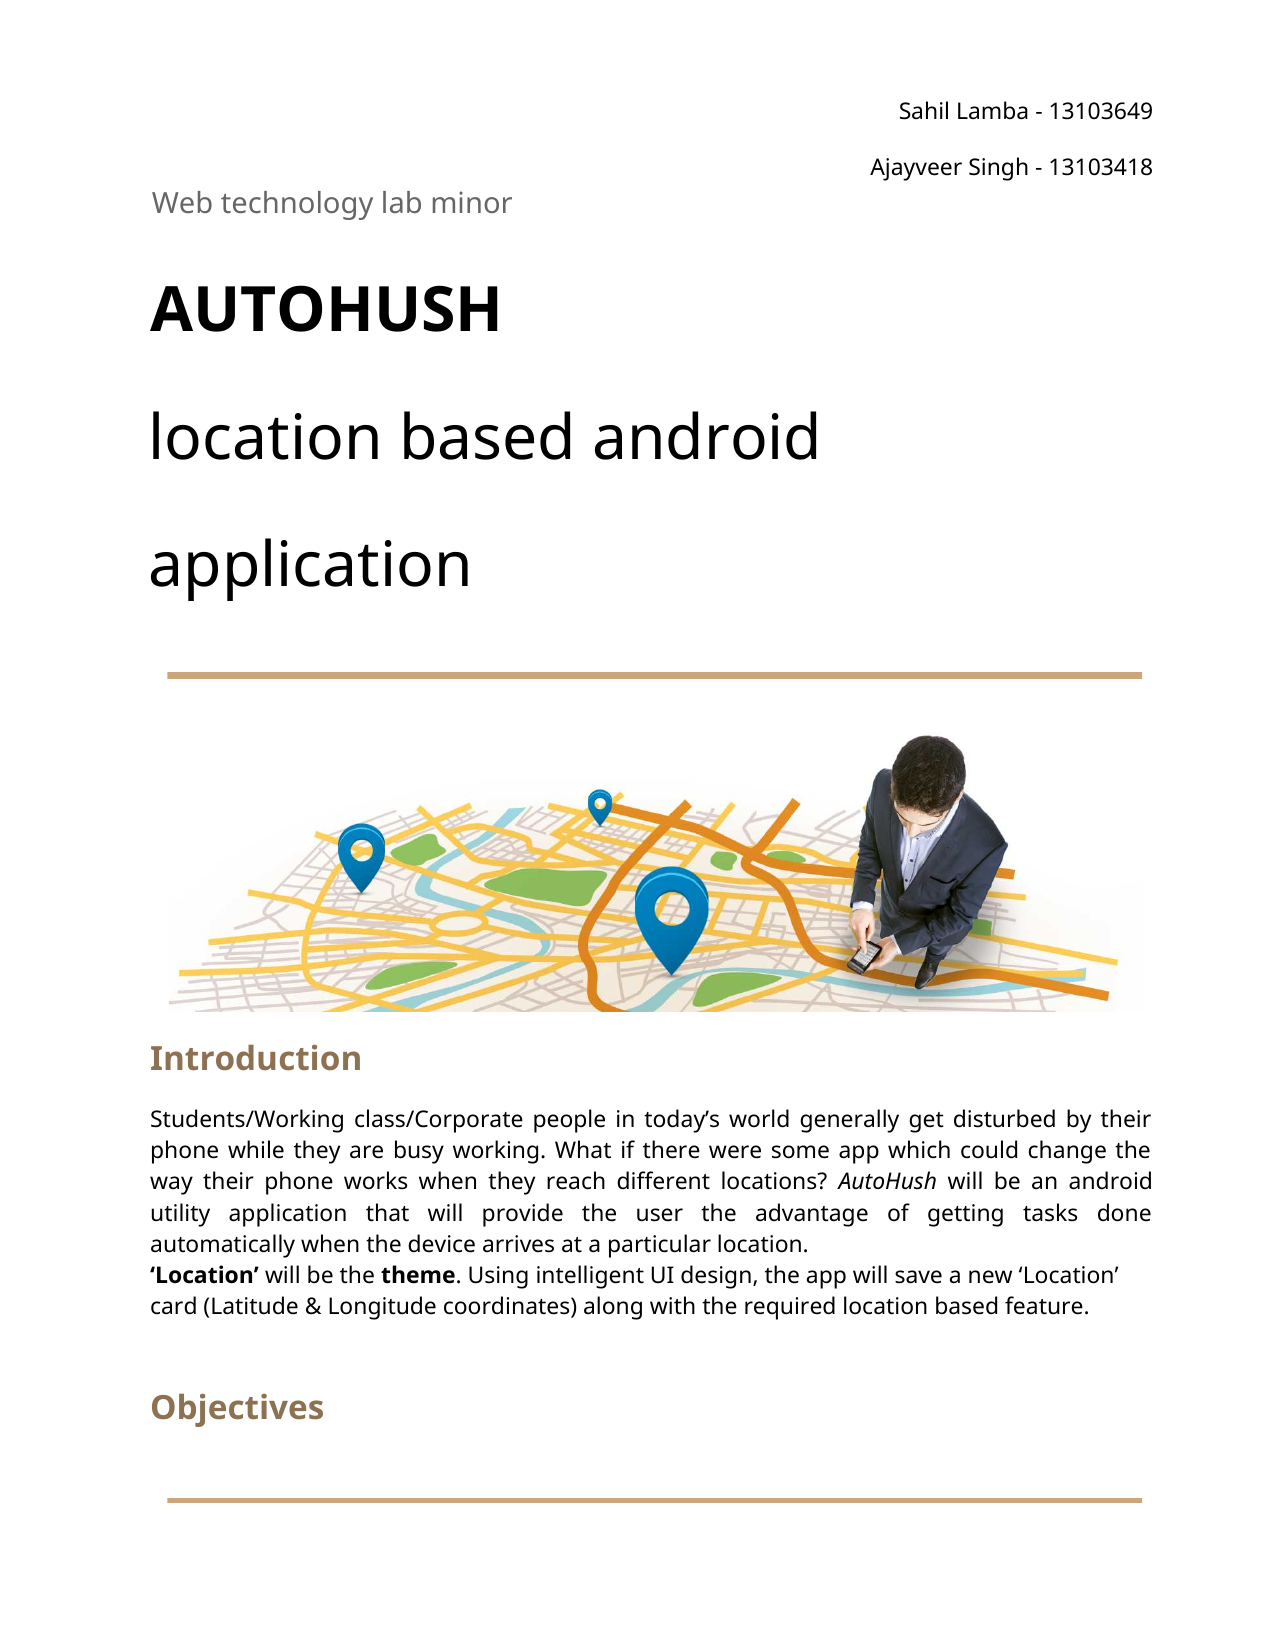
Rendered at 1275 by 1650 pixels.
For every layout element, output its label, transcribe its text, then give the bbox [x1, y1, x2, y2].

picture [167, 672, 1143, 679]
text ‘Location’ will be the theme. Using intelligent UI design, the app will save a new ‘Location’ card (Latitude & Longitude coordinates) along with the required location based feature. [150, 1259, 1153, 1321]
subtitle Objectives [150, 1384, 1153, 1429]
subtitle location based android application [148, 392, 1153, 605]
title Web technology lab minor AUTOHUSH [150, 183, 1153, 350]
picture [167, 1498, 1143, 1503]
text Students/Working class/Corporate people in today’s world generally get disturbed by their phone while they are busy working. What if there were some app which could change the way their phone works when they reach different locations? AutoHush will be an android utility application that will provide the user the advantage of getting tasks done automatically when the device arrives at a particular location. [150, 1103, 1153, 1259]
picture [168, 732, 1144, 1012]
subtitle Introduction [150, 1034, 1153, 1080]
